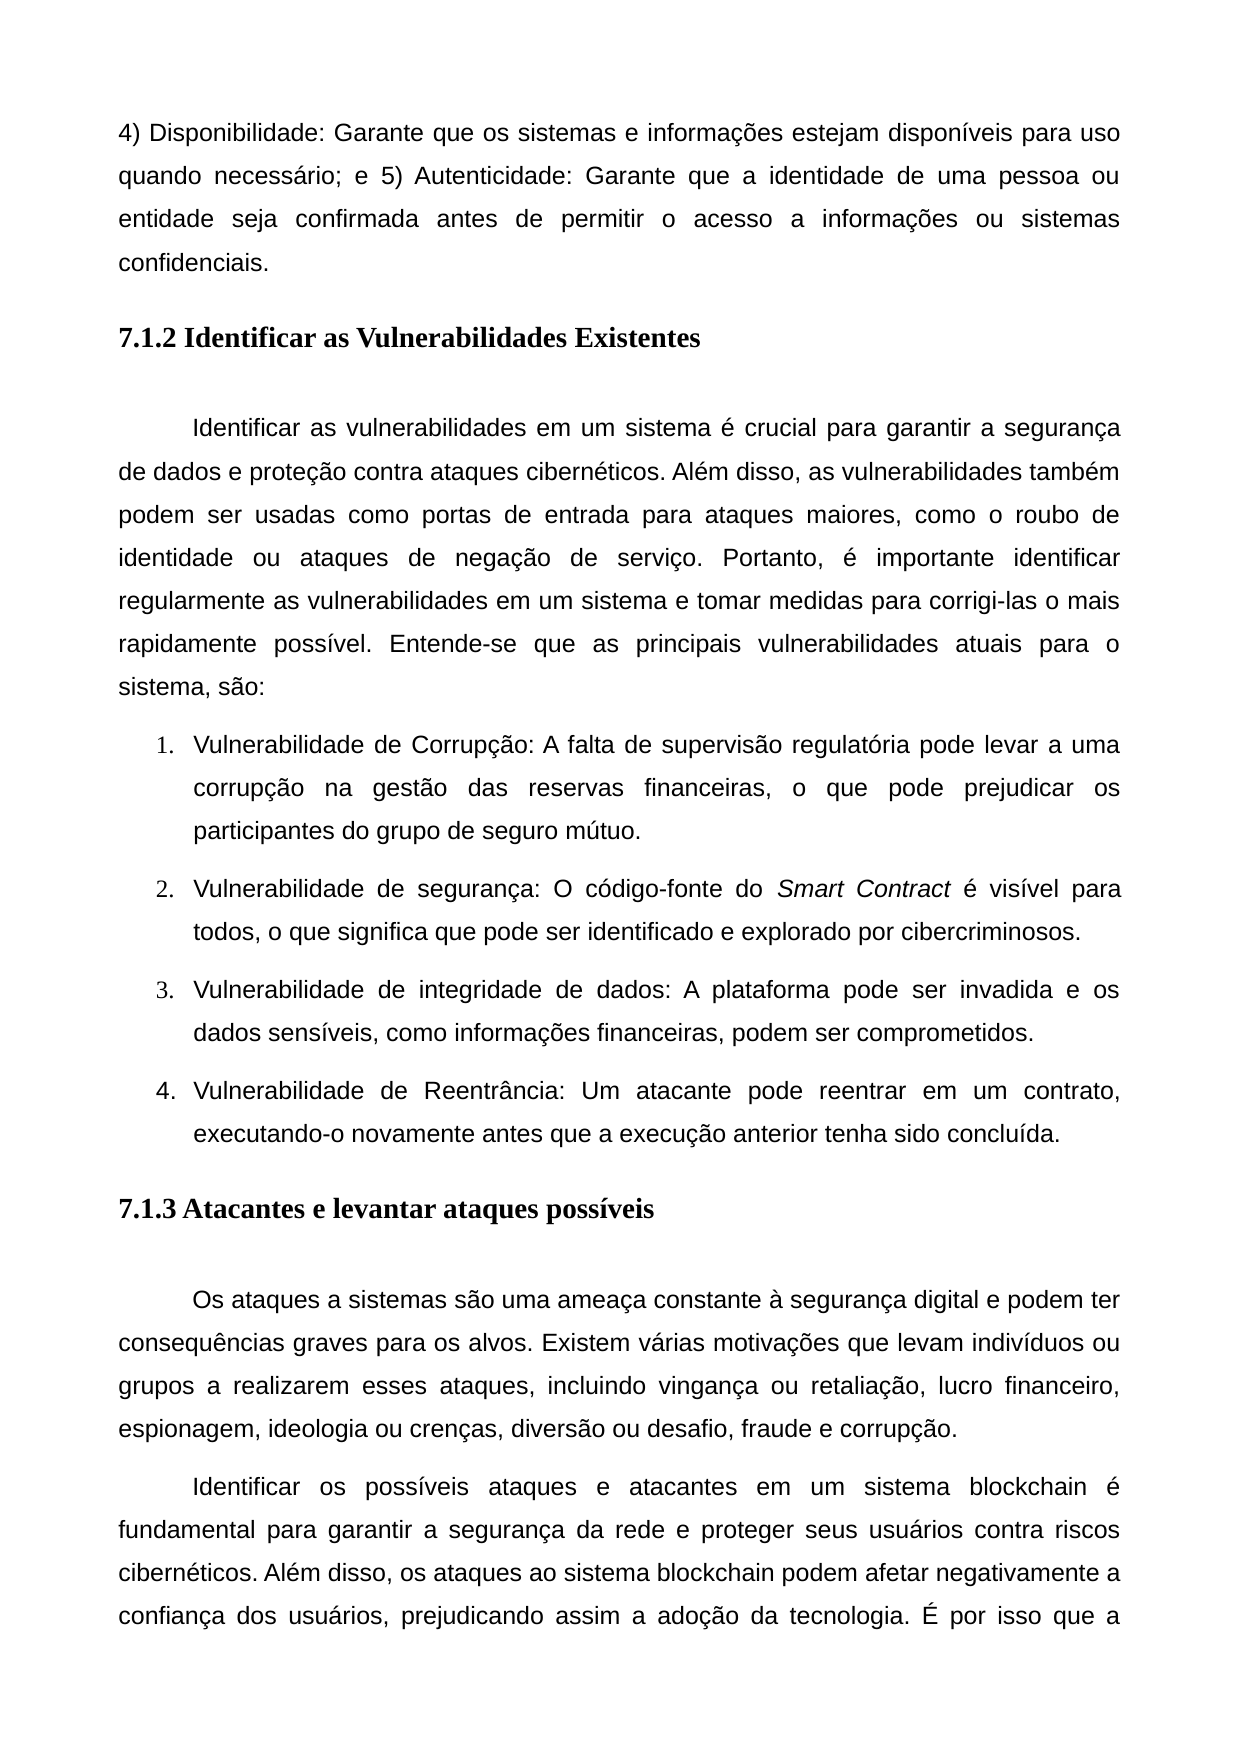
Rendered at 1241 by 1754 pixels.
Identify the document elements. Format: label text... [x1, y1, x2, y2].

text Identificar as vulnerabilidades em um sistema é crucial para garantir a segurança de dados e proteção contra ataques cibernéticos. Além disso, as vulnerabilidades também podem ser usadas como portas de entrada para ataques maiores, como o roubo de identidade ou ataques de negação de serviço. Portanto, é importante identificar regularmente as vulnerabilidades em um sistema e tomar medidas para corrigi-las o mais rapidamente possível. Entende-se que as principais vulnerabilidades atuais para o sistema, são: [118, 413, 1122, 701]
text Os ataques a sistemas são uma ameaça constante à segurança digital e podem ter consequências graves para os alvos. Existem várias motivações que levam indivíduos ou grupos a realizarem esses ataques, incluindo vingança ou retaliação, lucro financeiro, espionagem, ideologia ou crenças, diversão ou desafio, fraude e corrupção. [118, 1285, 1122, 1443]
list Vulnerabilidade de Reentrância: Um atacante pode reentrar em um contrato, executando-o novamente antes que a execução anterior tenha sido concluída. [156, 1076, 1122, 1148]
text 4) Disponibilidade: Garante que os sistemas e informações estejam disponíveis para uso quando necessário; e 5) Autenticidade: Garante que a identidade de uma pessoa ou entidade seja confirmada antes de permitir o acesso a informações ou sistemas confidenciais. [118, 118, 1122, 276]
list Vulnerabilidade de integridade de dados: A plataforma pode ser invadida e os dados sensíveis, como informações financeiras, podem ser comprometidos. [156, 975, 1122, 1047]
list Vulnerabilidade de Corrupção: A falta de supervisão regulatória pode levar a uma corrupção na gestão das reservas financeiras, o que pode prejudicar os participantes do grupo de seguro mútuo. [156, 730, 1122, 845]
list Vulnerabilidade de segurança: O código-fonte do Smart Contract é visível para todos, o que significa que pode ser identificado e explorado por cibercriminosos. [156, 874, 1122, 946]
subtitle 7.1.2 Identificar as Vulnerabilidades Existentes [118, 320, 1122, 353]
subtitle 7.1.3 Atacantes e levantar ataques possíveis [118, 1191, 1122, 1225]
text Identificar os possíveis ataques e atacantes em um sistema blockchain é fundamental para garantir a segurança da rede e proteger seus usuários contra riscos cibernéticos. Além disso, os ataques ao sistema blockchain podem afetar negativamente a confiança dos usuários, prejudicando assim a adoção da tecnologia. É por isso que a [118, 1472, 1122, 1630]
